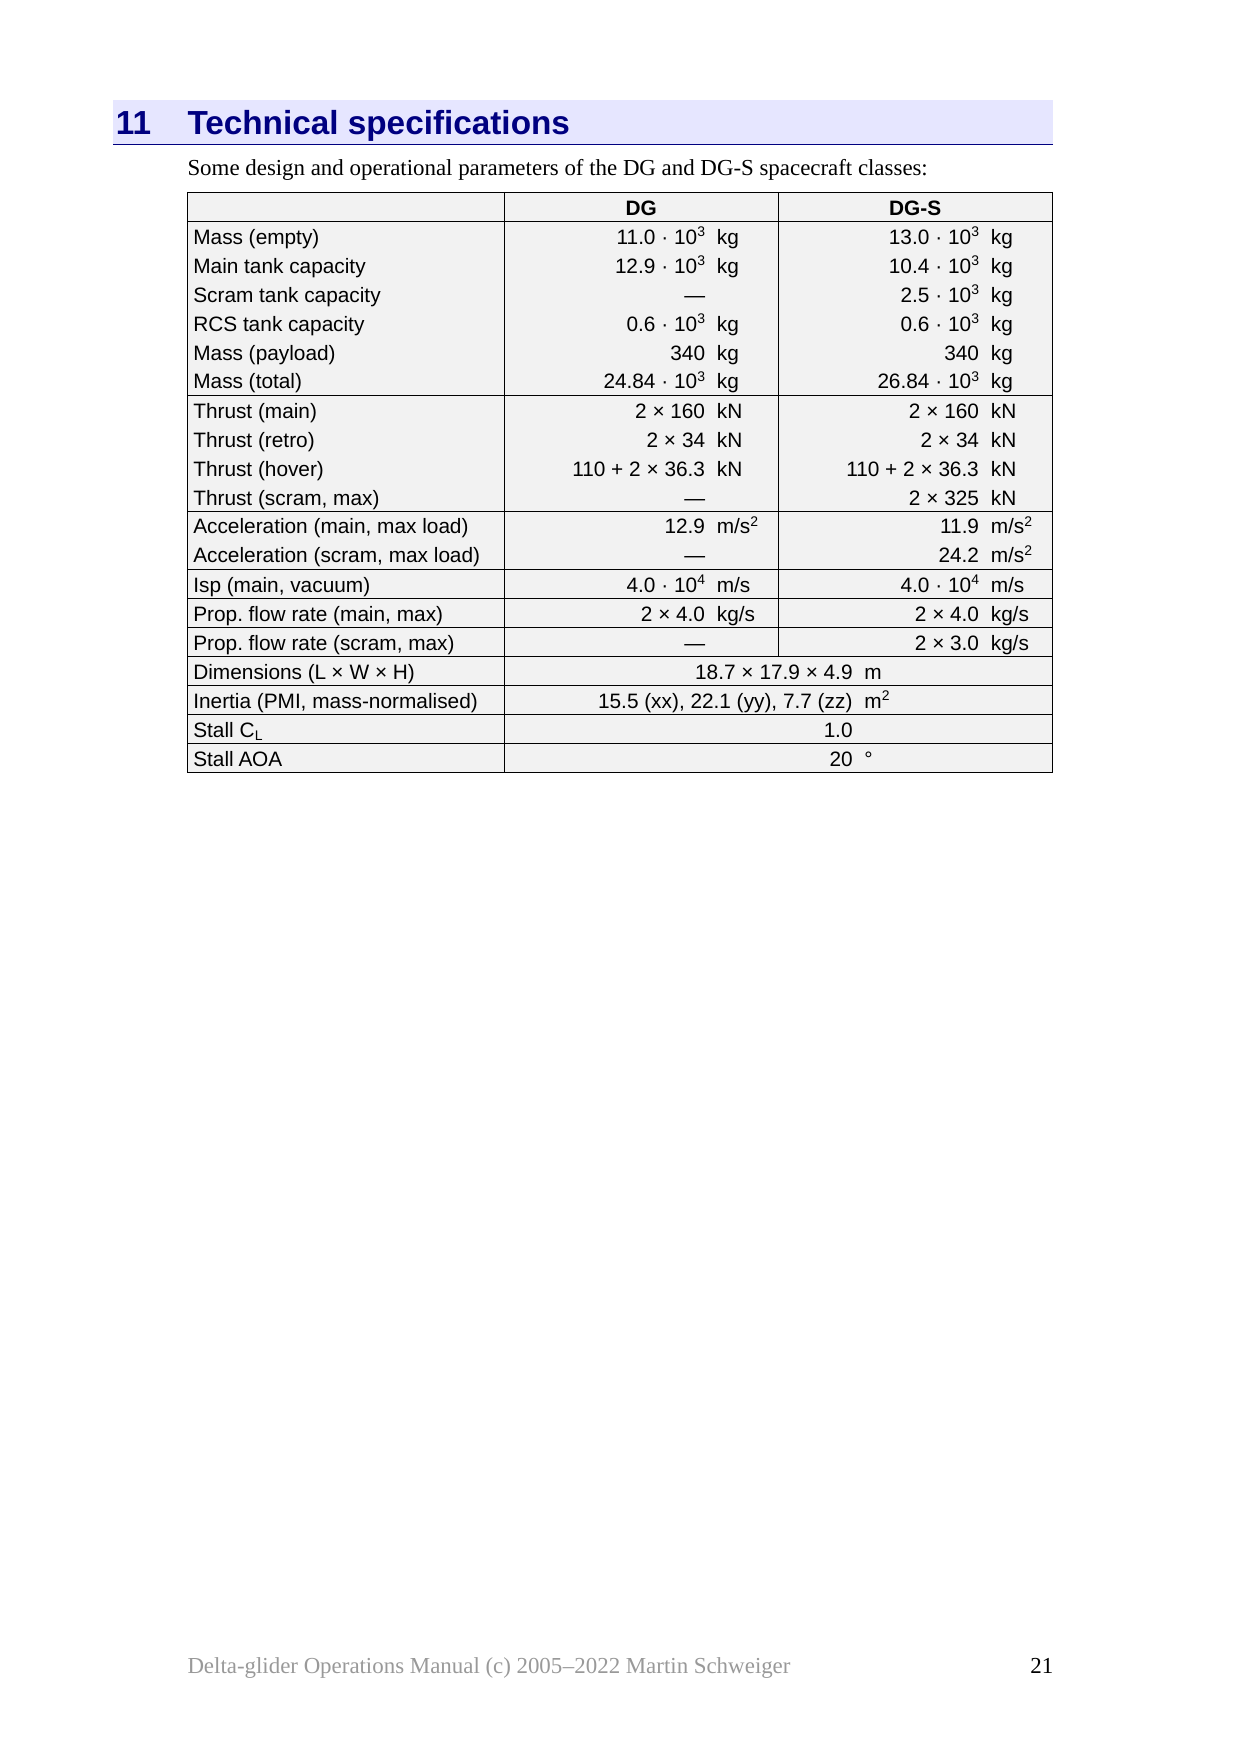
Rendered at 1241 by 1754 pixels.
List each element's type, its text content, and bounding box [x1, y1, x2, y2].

table_cell m [858, 657, 1052, 685]
table_cell 2 × 3.0 [779, 628, 985, 656]
table_cell 4.0 · 104 [505, 570, 711, 598]
table_cell ― [505, 482, 711, 511]
text Some design and operational parameters of the DG and DG-S spacecraft classes: [187, 153, 1053, 181]
table_cell Stall AOA [188, 744, 504, 772]
table_cell kg/s [985, 628, 1052, 656]
table_cell 24.2 [779, 540, 985, 569]
table_cell Prop. flow rate (scram, max) [188, 628, 504, 656]
table_cell 11.0 · 103 [505, 222, 711, 250]
table_cell Mass (total) [188, 366, 504, 395]
table_cell 2.5 · 103 [779, 279, 985, 308]
table_cell 0.6 · 103 [779, 308, 985, 337]
table_cell [711, 540, 778, 569]
table_cell 2 × 34 [779, 424, 985, 453]
table_cell Mass (empty) [188, 222, 504, 250]
table_cell 2 × 4.0 [779, 599, 985, 627]
table_cell 12.9 · 103 [505, 250, 711, 279]
table_cell Thrust (scram, max) [188, 482, 504, 511]
table_cell kN [985, 396, 1052, 424]
table_cell kg [985, 250, 1052, 279]
table_cell m/s2 [985, 540, 1052, 569]
table_cell Isp (main, vacuum) [188, 570, 504, 598]
table_cell kN [711, 424, 778, 453]
table_cell 24.84 · 103 [505, 366, 711, 395]
table_cell RCS tank capacity [188, 308, 504, 337]
table_cell Dimensions (L × W × H) [188, 657, 504, 685]
table_cell kg [711, 366, 778, 395]
table_cell ― [505, 279, 711, 308]
table_header [188, 193, 504, 221]
table_cell Scram tank capacity [188, 279, 504, 308]
table_cell Acceleration (main, max load) [188, 512, 504, 540]
table_cell kg [711, 250, 778, 279]
table_cell [711, 482, 778, 511]
table_cell 12.9 [505, 512, 711, 540]
table_cell Mass (payload) [188, 337, 504, 366]
table_cell ― [505, 628, 711, 656]
table_cell 340 [505, 337, 711, 366]
table_cell kg [985, 337, 1052, 366]
table_cell kN [985, 482, 1052, 511]
table_cell kg [985, 279, 1052, 308]
table_cell Inertia (PMI, mass-normalised) [188, 686, 504, 714]
table_cell 110 + 2 × 36.3 [779, 453, 985, 482]
table_cell kN [711, 453, 778, 482]
table_cell 2 × 160 [779, 396, 985, 424]
table_cell m/s2 [985, 512, 1052, 540]
table_cell kg/s [985, 599, 1052, 627]
table_cell ° [858, 744, 1052, 772]
table_cell Thrust (hover) [188, 453, 504, 482]
table_cell 110 + 2 × 36.3 [505, 453, 711, 482]
table_cell 1.0 [505, 715, 858, 743]
table_cell kN [985, 453, 1052, 482]
table_cell ― [505, 540, 711, 569]
table_cell 18.7 × 17.9 × 4.9 [505, 657, 858, 685]
table_cell 26.84 · 103 [779, 366, 985, 395]
table_cell [858, 715, 1052, 743]
table_cell kg [985, 222, 1052, 250]
table_header DG-S [779, 193, 1052, 221]
table_cell Prop. flow rate (main, max) [188, 599, 504, 627]
table_cell Main tank capacity [188, 250, 504, 279]
table_cell kg [711, 222, 778, 250]
table_cell 10.4 · 103 [779, 250, 985, 279]
table_cell m/s [711, 570, 778, 598]
table_cell Stall CL [188, 715, 504, 743]
table_cell 2 × 325 [779, 482, 985, 511]
table_cell kN [985, 424, 1052, 453]
table_cell kg/s [711, 599, 778, 627]
table_cell kg [711, 337, 778, 366]
subtitle Technical specifications [113, 100, 1053, 144]
table_cell kg [711, 308, 778, 337]
table_cell m2 [858, 686, 1052, 714]
table_cell 4.0 · 104 [779, 570, 985, 598]
table_cell Thrust (main) [188, 396, 504, 424]
table_cell kN [711, 396, 778, 424]
table_cell Thrust (retro) [188, 424, 504, 453]
table_cell 0.6 · 103 [505, 308, 711, 337]
table_cell m/s2 [711, 512, 778, 540]
table_cell 2 × 160 [505, 396, 711, 424]
table_cell [711, 279, 778, 308]
table_cell 20 [505, 744, 858, 772]
table_cell 11.9 [779, 512, 985, 540]
table_cell [711, 628, 778, 656]
table_cell 13.0 · 103 [779, 222, 985, 250]
table_cell 2 × 4.0 [505, 599, 711, 627]
table_cell 2 × 34 [505, 424, 711, 453]
table_cell kg [985, 308, 1052, 337]
table_cell kg [985, 366, 1052, 395]
table_cell 15.5 (xx), 22.1 (yy), 7.7 (zz) [505, 686, 858, 714]
table_header DG [505, 193, 778, 221]
table_cell Acceleration (scram, max load) [188, 540, 504, 569]
table_cell 340 [779, 337, 985, 366]
table_cell m/s [985, 570, 1052, 598]
